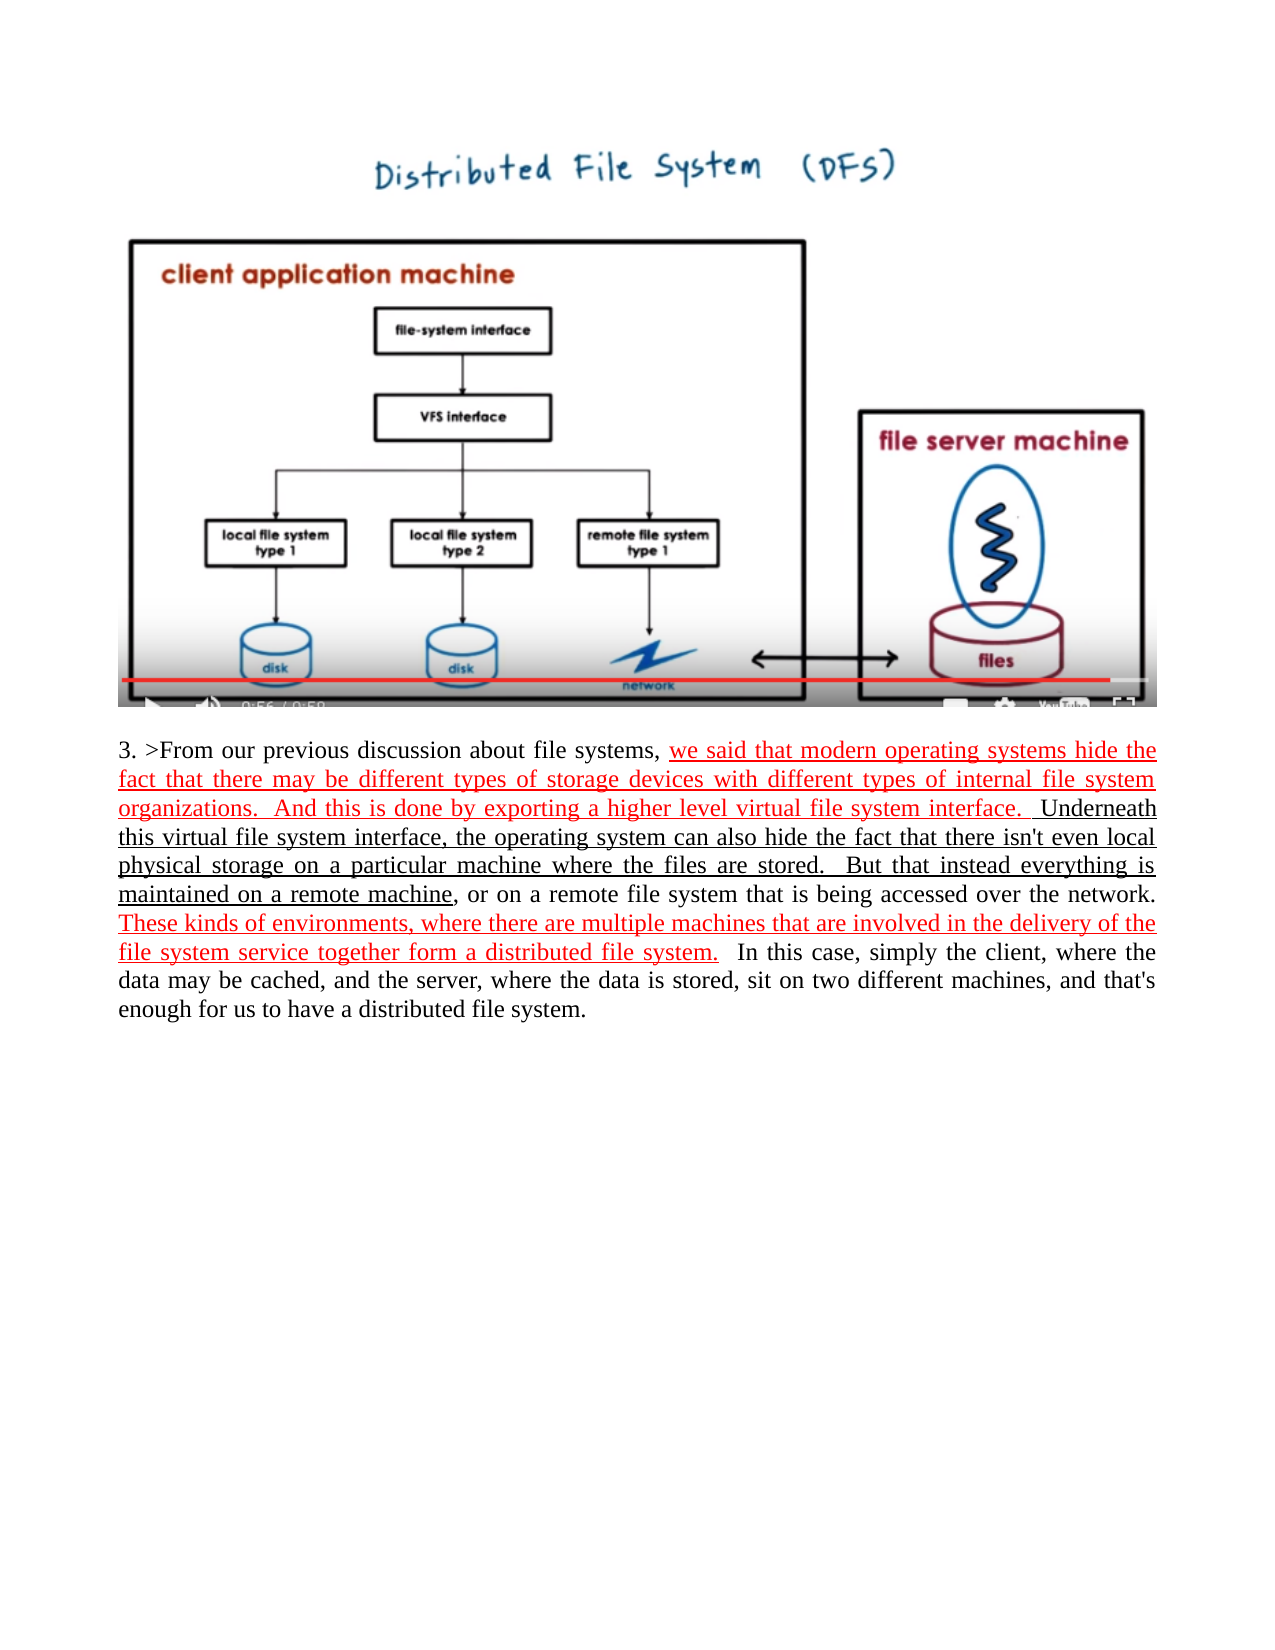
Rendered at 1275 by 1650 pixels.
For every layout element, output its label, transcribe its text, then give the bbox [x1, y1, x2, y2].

text 3. >From our previous discussion about file systems, we said that modern operating systems hide the fact that there may be different types of storage devices with different types of internal file system organizations. And this is done by exporting a higher level virtual file system interface. Underneath this virtual file system interface, the operating system can also hide the fact that there isn't even local [118, 735, 1157, 847]
picture [118, 146, 1157, 707]
text file system service together form a distributed file system. In this case, simply the client, where the data may be cached, and the server, where the data is stored, sit on two different machines, and that's enough for us to have a distributed file system. [118, 934, 1157, 1023]
text physical storage on a particular machine where the files are stored. But that instead everything is maintained on a remote machine, or on a remote file system that is being accessed over the network. These kinds of environments, where there are multiple machines that are involved in the delivery of the [118, 848, 1157, 933]
